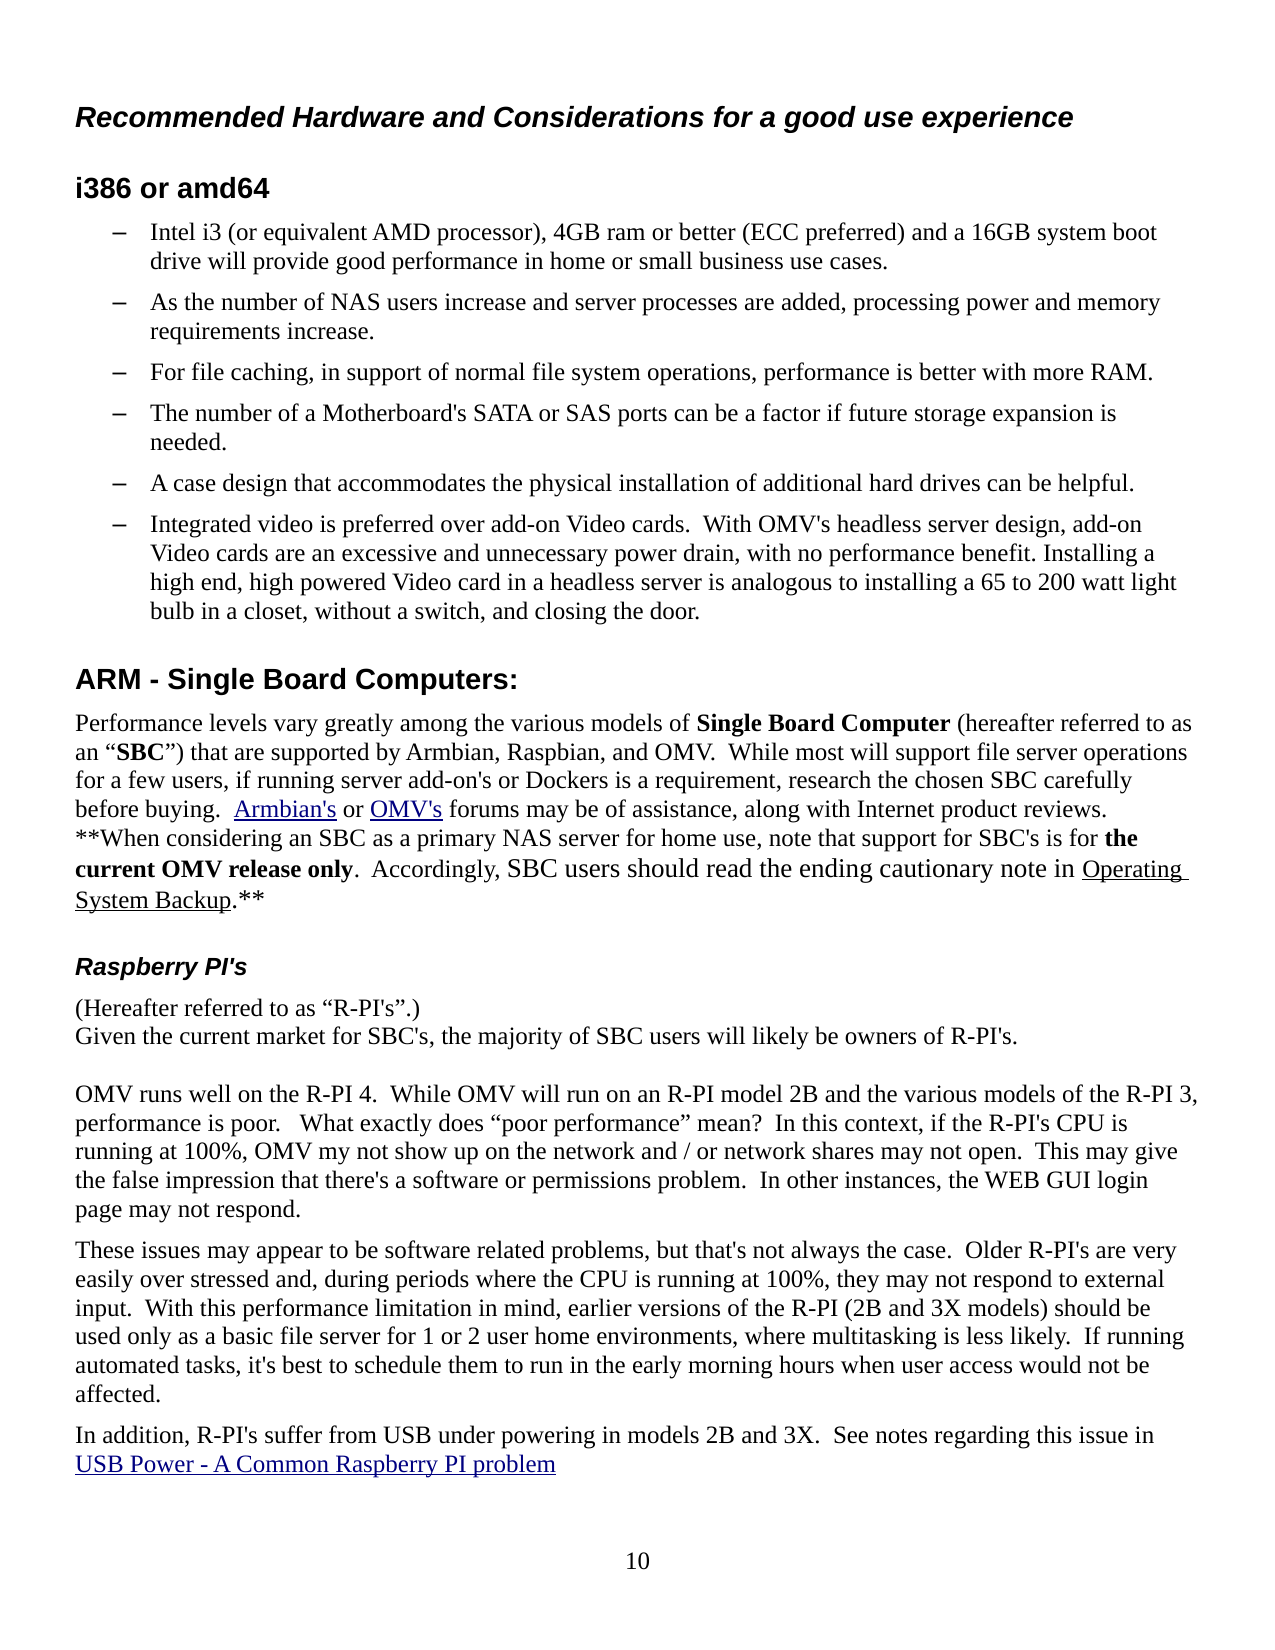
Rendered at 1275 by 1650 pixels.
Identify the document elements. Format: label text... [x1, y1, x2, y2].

list Integrated video is preferred over add-on Video cards. With OMV's headless server design, add-on Video cards are an excessive and unnecessary power drain, with no performance benefit. Installing a high end, high powered Video card in a headless server is analogous to installing a 65 to 200 watt light bulb in a closet, without a switch, and closing the door. [112, 509, 1200, 624]
list A case design that accommodates the physical installation of additional hard drives can be helpful. [112, 468, 1200, 497]
subtitle Raspberry PI's [75, 952, 1200, 980]
list For file caching, in support of normal file system operations, performance is better with more RAM. [112, 357, 1200, 386]
list Intel i3 (or equivalent AMD processor), 4GB ram or better (ECC preferred) and a 16GB system boot drive will provide good performance in home or small business use cases. [112, 217, 1200, 274]
text Performance levels vary greatly among the various models of Single Board Computer (hereafter referred to as an “SBC”) that are supported by Armbian, Raspbian, and OMV. While most will support file server operations for a few users, if running server add-on's or Dockers is a requirement, research the chosen SBC carefully before buying. Armbian's or OMV's forums may be of assistance, along with Internet product reviews. **When considering an SBC as a primary NAS server for home use, note that support for SBC's is for the current OMV release only. Accordingly, SBC users should read the ending cautionary note in Operating System Backup.** [75, 708, 1200, 914]
text (Hereafter referred to as “R-PI's”.) Given the current market for SBC's, the majority of SBC users will likely be owners of R-PI's. OMV runs well on the R-PI 4. While OMV will run on an R-PI model 2B and the various models of the R-PI 3, performance is poor. What exactly does “poor performance” mean? In this context, if the R-PI's CPU is running at 100%, OMV my not show up on the network and / or network shares may not open. This may give the false impression that there's a software or permissions problem. In other instances, the WEB GUI login page may not respond. [75, 993, 1200, 1223]
text In addition, R-PI's suffer from USB under powering in models 2B and 3X. See notes regarding this issue in USB Power - A Common Raspberry PI problem [75, 1420, 1200, 1478]
text These issues may appear to be software related problems, but that's not always the case. Older R-PI's are very easily over stressed and, during periods where the CPU is running at 100%, they may not respond to external input. With this performance limitation in mind, earlier versions of the R-PI (2B and 3X models) should be used only as a basic file server for 1 or 2 user home environments, where multitasking is less likely. If running automated tasks, it's best to schedule them to run in the early morning hours when user access would not be affected. [75, 1235, 1200, 1408]
subtitle i386 or amd64 [75, 171, 1200, 204]
list As the number of NAS users increase and server processes are added, processing power and memory requirements increase. [112, 287, 1200, 344]
subtitle ARM - Single Board Computers: [75, 662, 1200, 696]
subtitle Recommended Hardware and Considerations for a good use experience [75, 100, 1200, 133]
list The number of a Motherboard's SATA or SAS ports can be a factor if future storage expansion is needed. [112, 398, 1200, 456]
